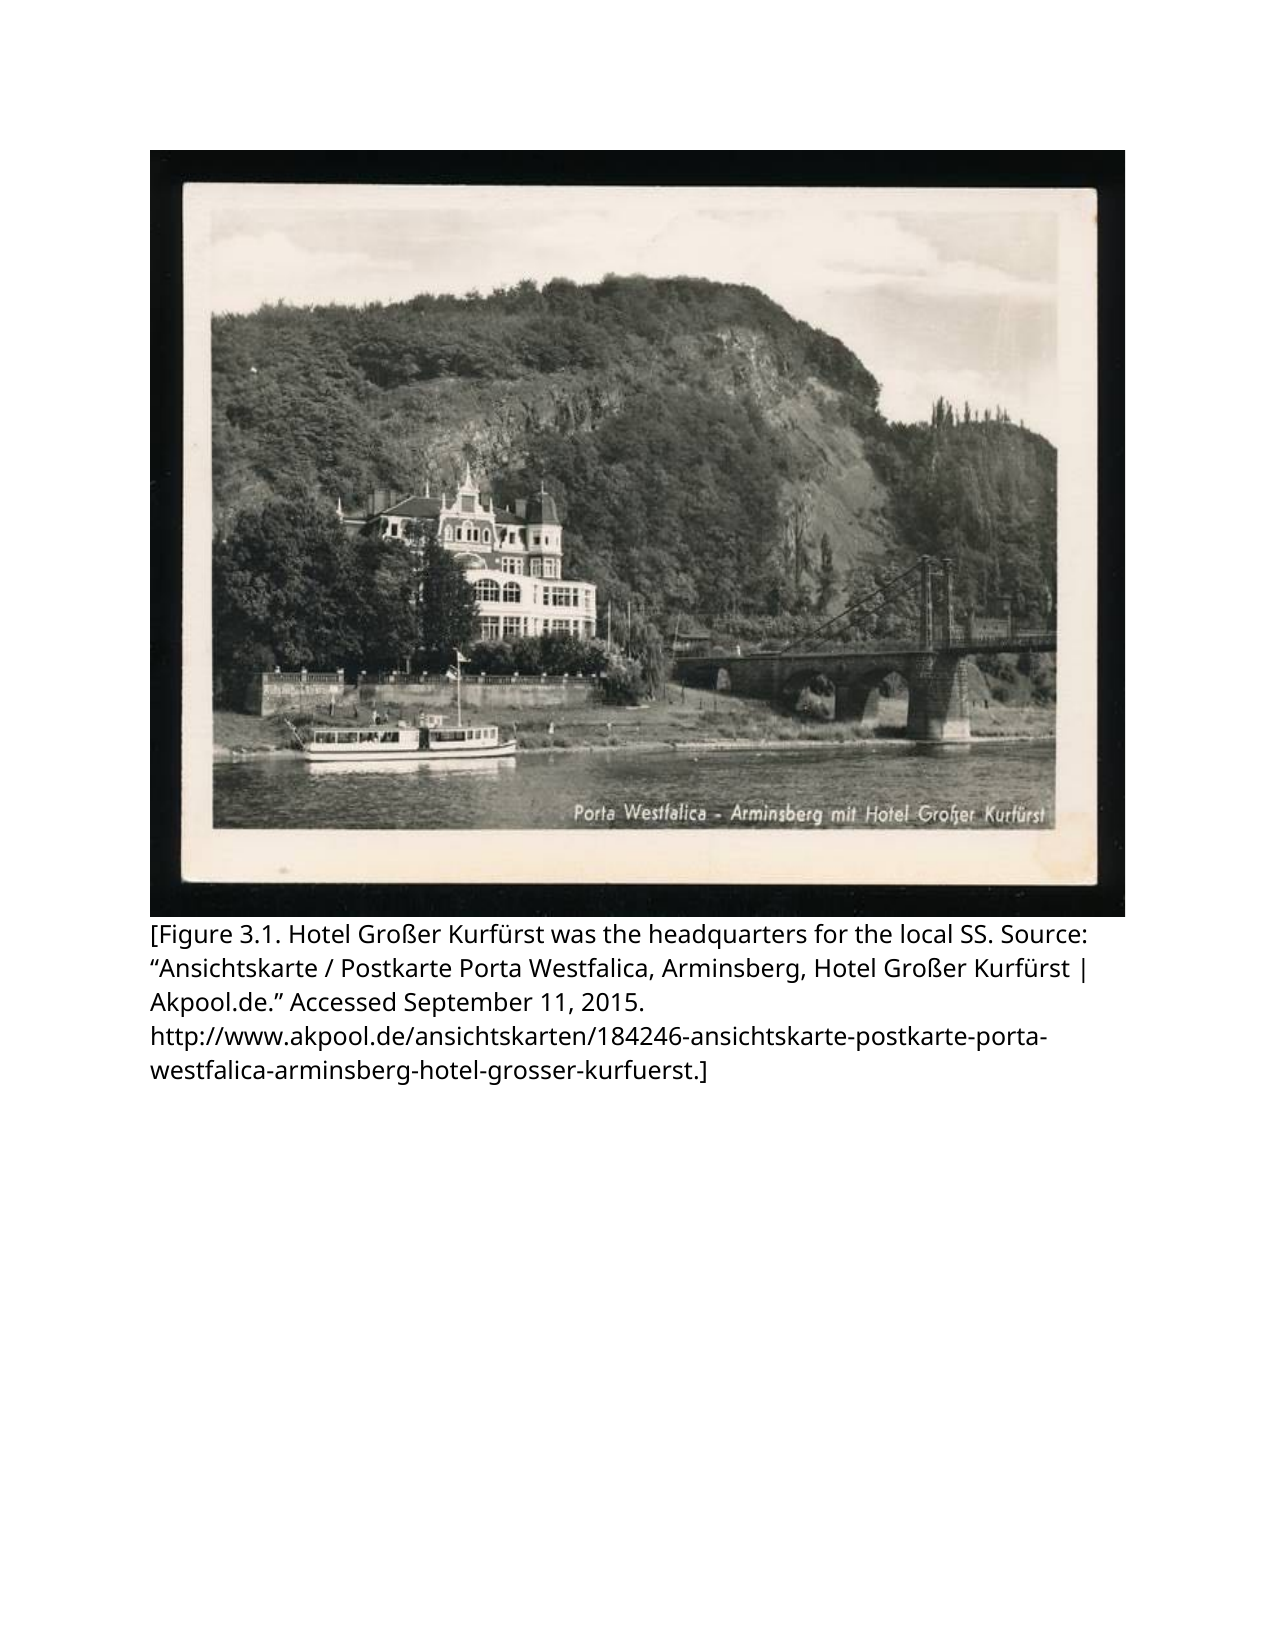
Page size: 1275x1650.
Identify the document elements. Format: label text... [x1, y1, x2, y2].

picture [150, 150, 1125, 917]
text [Figure 3.1. Hotel Großer Kurfürst was the headquarters for the local SS. Source: “Ansichtskarte / Postkarte Porta Westfalica, Arminsberg, Hotel Großer Kurfürst | Akpool.de.” Accessed September 11, 2015. http://www.akpool.de/ansichtskarten/184246-ansichtskarte-postkarte-porta-westfalica-arminsberg-hotel-grosser-kurfuerst.] [150, 917, 1125, 1087]
